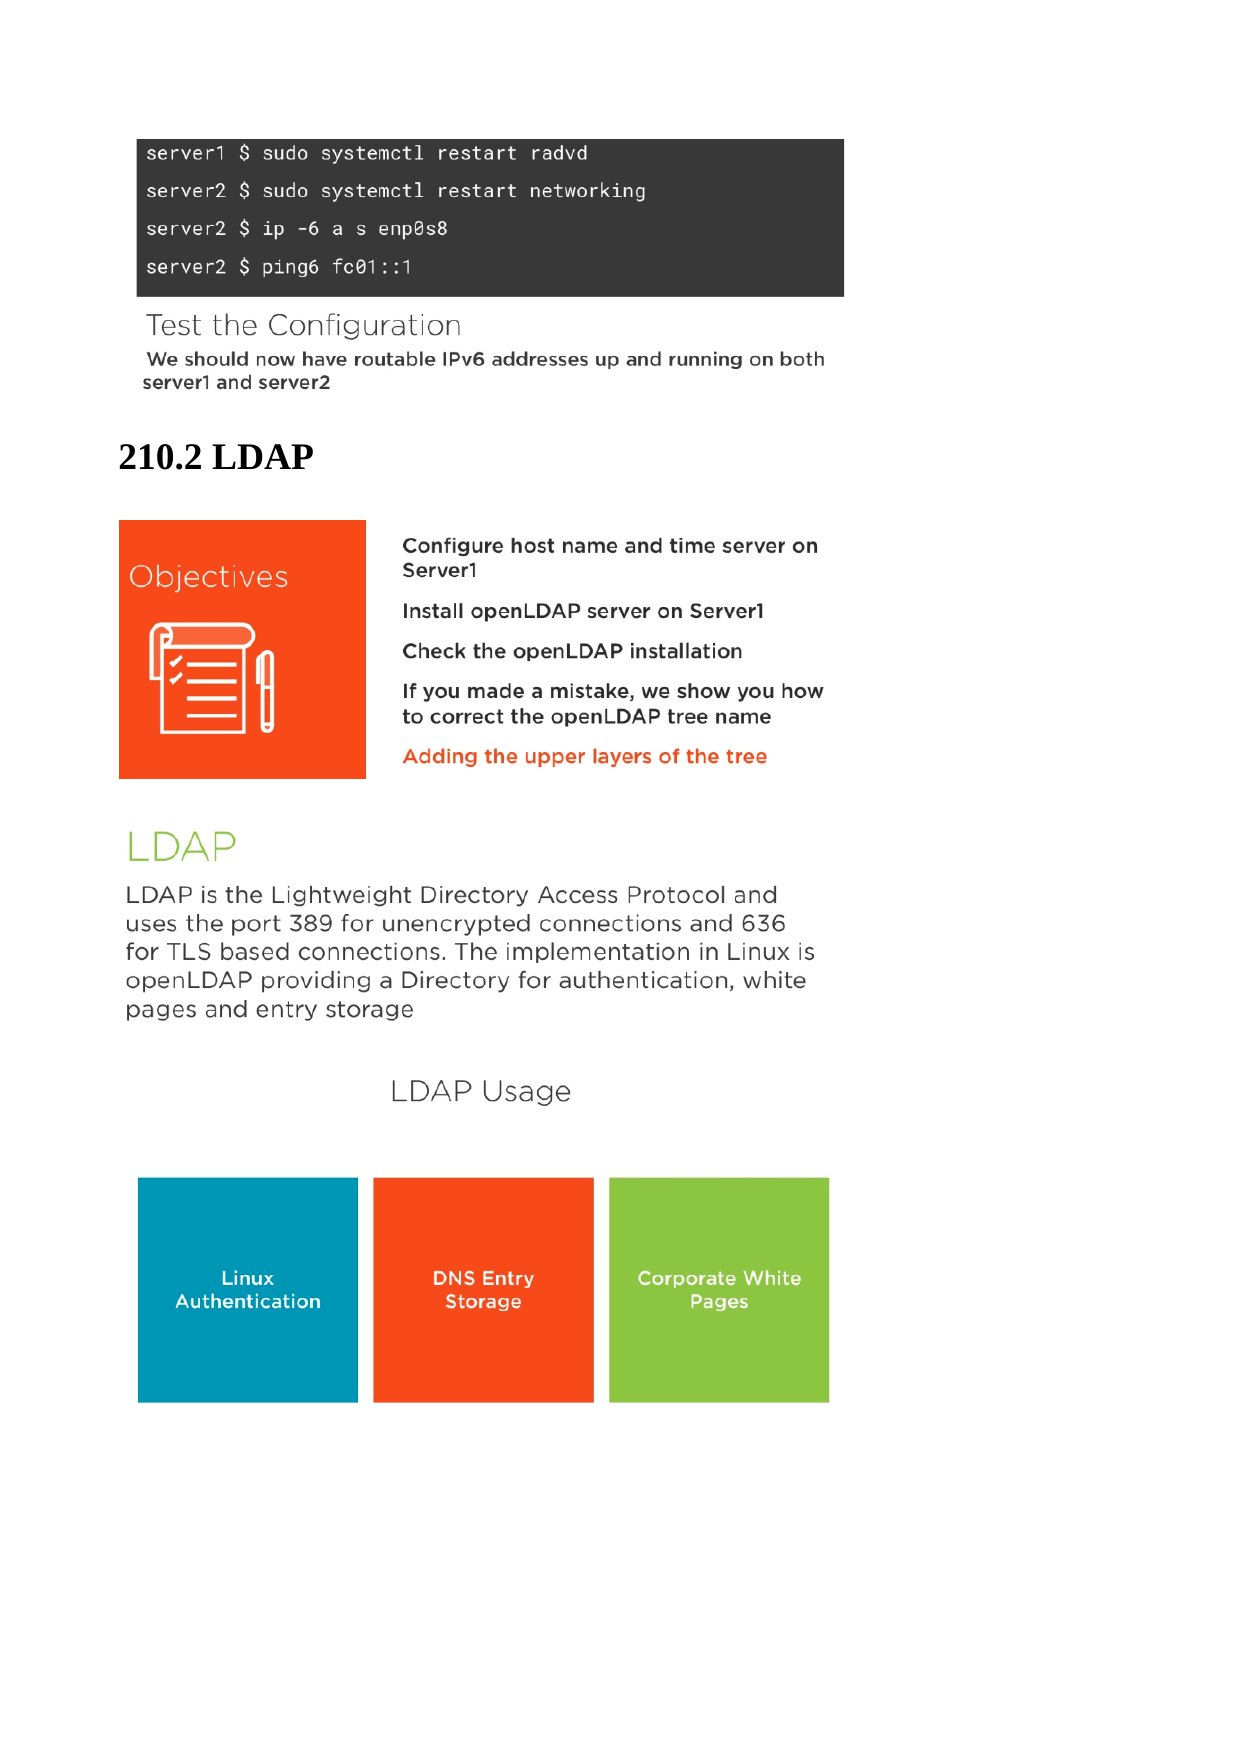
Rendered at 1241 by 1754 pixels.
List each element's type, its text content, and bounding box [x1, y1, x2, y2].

picture [124, 1061, 838, 1409]
picture [118, 822, 833, 1027]
picture [119, 520, 846, 779]
text 210.2 LDAP [118, 434, 1122, 477]
picture [136, 139, 845, 408]
